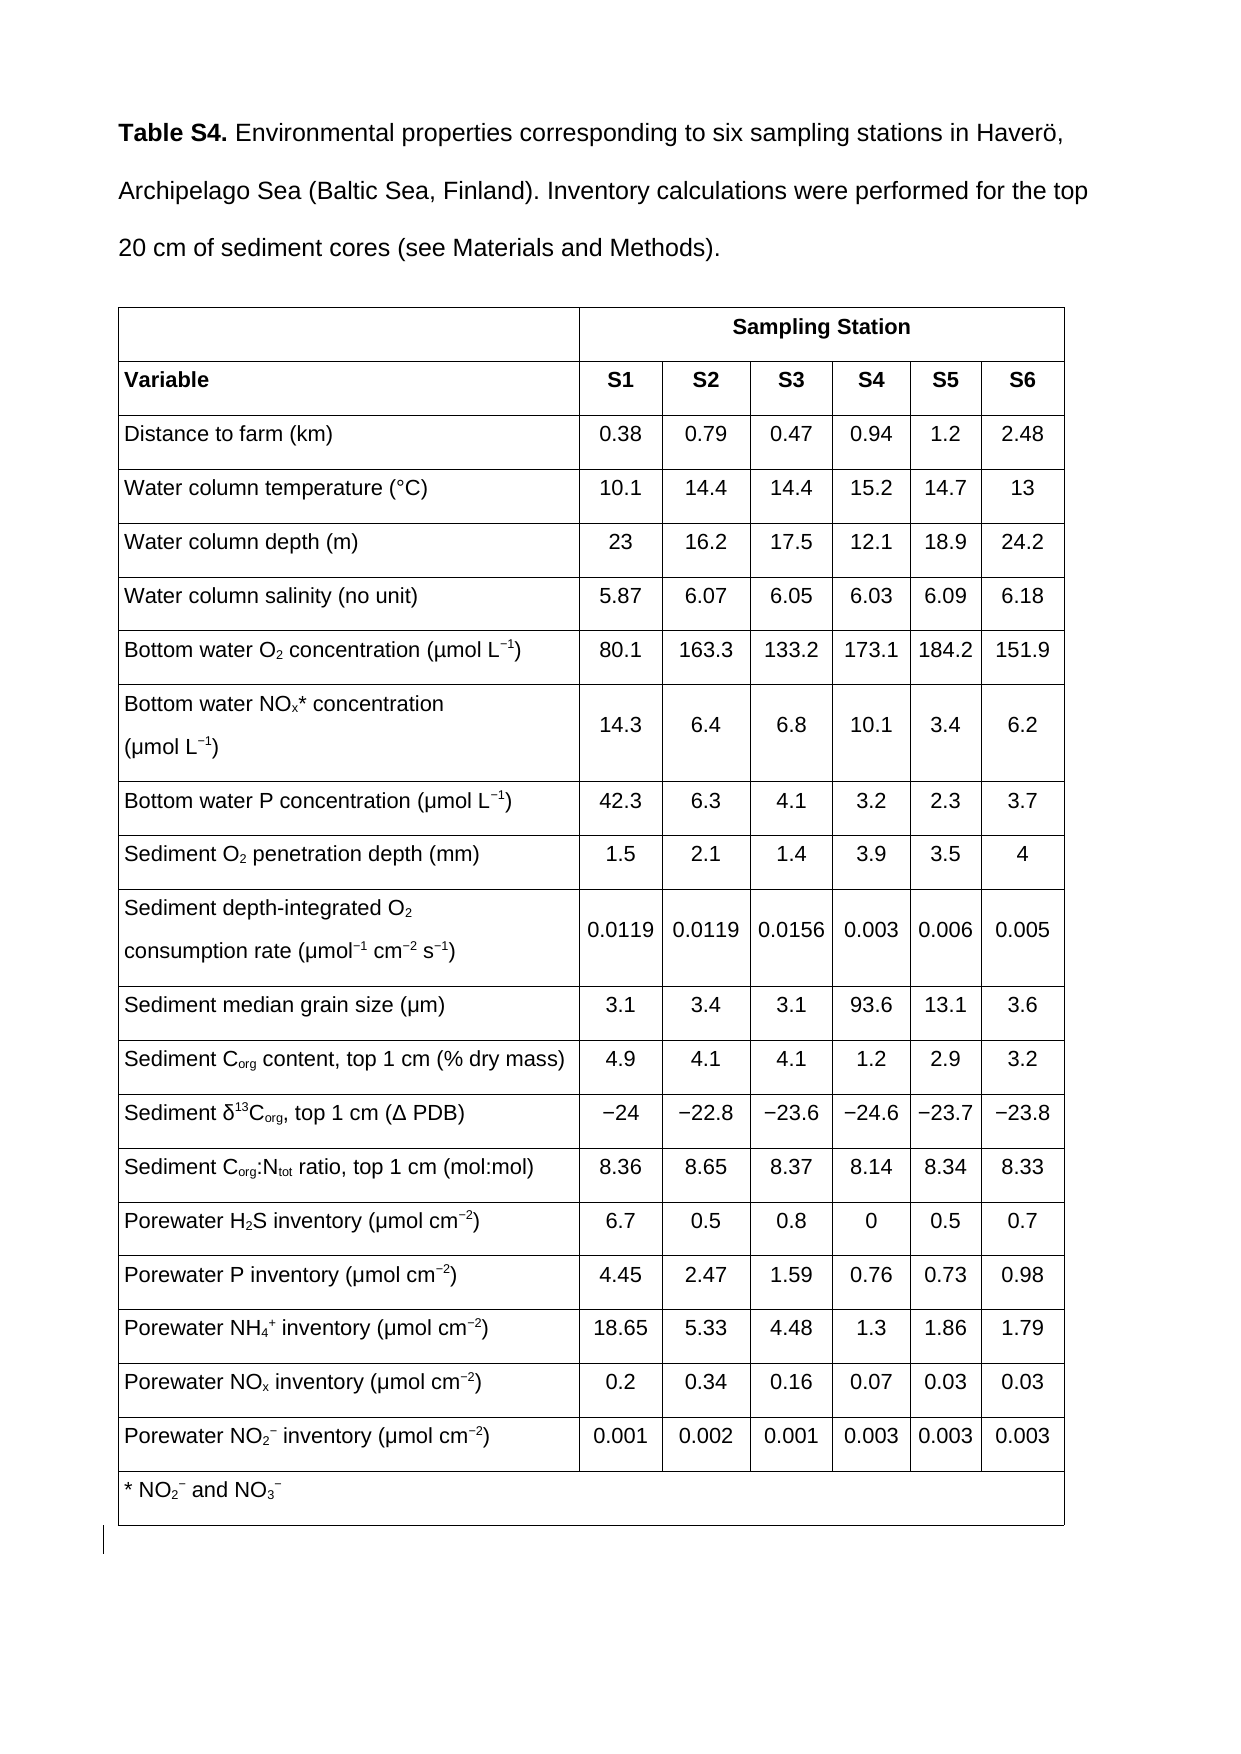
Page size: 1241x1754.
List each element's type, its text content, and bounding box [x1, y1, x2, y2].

table_cell 3.5 [911, 836, 981, 889]
table_cell 3.7 [982, 782, 1064, 835]
table_cell Porewater NH4+ inventory (μmol cm−2) [119, 1310, 579, 1363]
table_cell * NO2− and NO3− [119, 1472, 1064, 1524]
table_cell 8.14 [833, 1149, 910, 1201]
table_cell 0.03 [911, 1364, 981, 1417]
table_cell 16.2 [663, 524, 750, 577]
table_cell −24 [580, 1095, 662, 1147]
table_cell Porewater P inventory (μmol cm−2) [119, 1256, 579, 1309]
table_cell 3.9 [833, 836, 910, 889]
table_cell 0.76 [833, 1256, 910, 1309]
table_cell Bottom water NOx* concentration (μmol L−1) [119, 685, 579, 781]
table_cell 1.59 [751, 1256, 832, 1309]
table_cell 0.0156 [751, 890, 832, 986]
table_cell Bottom water P concentration (μmol L−1) [119, 782, 579, 835]
table_cell Water column depth (m) [119, 524, 579, 577]
table_cell 1.4 [751, 836, 832, 889]
table_cell 6.09 [911, 578, 981, 630]
table_cell 1.2 [833, 1041, 910, 1094]
table_cell 173.1 [833, 631, 910, 684]
table_cell 0.0119 [663, 890, 750, 986]
table_cell 2.9 [911, 1041, 981, 1094]
table_cell 18.65 [580, 1310, 662, 1363]
table_cell 4 [982, 836, 1064, 889]
table_cell 0.003 [833, 1418, 910, 1471]
table_cell Bottom water O2 concentration (µmol L−1) [119, 631, 579, 684]
table_cell 6.07 [663, 578, 750, 630]
table_cell 1.79 [982, 1310, 1064, 1363]
table_cell 1.5 [580, 836, 662, 889]
table_cell S3 [751, 362, 832, 415]
table_cell S2 [663, 362, 750, 415]
table_cell −23.7 [911, 1095, 981, 1147]
table_cell 4.48 [751, 1310, 832, 1363]
table_cell 6.05 [751, 578, 832, 630]
table_cell 23 [580, 524, 662, 577]
table_cell 4.1 [663, 1041, 750, 1094]
table_cell Sediment depth-integrated O2 consumption rate (μmol−1 cm−2 s−1) [119, 890, 579, 986]
table_cell 0.7 [982, 1203, 1064, 1255]
table_cell 0.002 [663, 1418, 750, 1471]
table_cell 13 [982, 470, 1064, 523]
table_cell 3.2 [982, 1041, 1064, 1094]
table_cell 6.03 [833, 578, 910, 630]
table_header [119, 308, 579, 361]
table_cell Distance to farm (km) [119, 416, 579, 469]
table_cell Porewater H2S inventory (μmol cm−2) [119, 1203, 579, 1255]
table_cell 42.3 [580, 782, 662, 835]
table_cell Variable [119, 362, 579, 415]
table_cell Sediment Corg:Ntot ratio, top 1 cm (mol:mol) [119, 1149, 579, 1201]
table_cell 0.98 [982, 1256, 1064, 1309]
table_cell 0.5 [911, 1203, 981, 1255]
table_cell 8.65 [663, 1149, 750, 1201]
table_cell 0.003 [833, 890, 910, 986]
table_cell 5.33 [663, 1310, 750, 1363]
table_cell 0.03 [982, 1364, 1064, 1417]
table_cell −22.8 [663, 1095, 750, 1147]
table_cell 8.34 [911, 1149, 981, 1201]
table_cell 4.1 [751, 782, 832, 835]
table_cell −24.6 [833, 1095, 910, 1147]
table_cell 3.4 [663, 987, 750, 1040]
table_cell 0.47 [751, 416, 832, 469]
table_cell 5.87 [580, 578, 662, 630]
table_cell Porewater NOx inventory (μmol cm−2) [119, 1364, 579, 1417]
table_cell 14.3 [580, 685, 662, 781]
table_cell 2.3 [911, 782, 981, 835]
table_cell 8.33 [982, 1149, 1064, 1201]
table_cell 12.1 [833, 524, 910, 577]
table_cell 0.38 [580, 416, 662, 469]
table_cell 3.2 [833, 782, 910, 835]
table_cell 1.3 [833, 1310, 910, 1363]
table_cell 0.5 [663, 1203, 750, 1255]
table_cell 4.45 [580, 1256, 662, 1309]
table_cell 0.94 [833, 416, 910, 469]
table_cell S6 [982, 362, 1064, 415]
table_cell Sediment median grain size (μm) [119, 987, 579, 1040]
table_cell S4 [833, 362, 910, 415]
table_cell 0.001 [751, 1418, 832, 1471]
table_cell 10.1 [580, 470, 662, 523]
table_cell 8.36 [580, 1149, 662, 1201]
table_cell 163.3 [663, 631, 750, 684]
table_cell 3.1 [751, 987, 832, 1040]
table_cell Sediment O2 penetration depth (mm) [119, 836, 579, 889]
table_cell 3.4 [911, 685, 981, 781]
table_cell 0.001 [580, 1418, 662, 1471]
table_cell 6.8 [751, 685, 832, 781]
table_cell 184.2 [911, 631, 981, 684]
table_cell 0.003 [911, 1418, 981, 1471]
table_cell Water column salinity (no unit) [119, 578, 579, 630]
table_cell 15.2 [833, 470, 910, 523]
table_cell Porewater NO2− inventory (μmol cm−2) [119, 1418, 579, 1471]
table_cell 93.6 [833, 987, 910, 1040]
table_cell 6.3 [663, 782, 750, 835]
table_cell Sediment δ13Corg, top 1 cm (Δ PDB) [119, 1095, 579, 1147]
table_cell 2.47 [663, 1256, 750, 1309]
table_cell S5 [911, 362, 981, 415]
table_cell 0.79 [663, 416, 750, 469]
text Table S4. Environmental properties corresponding to six sampling stations in Haverö, Archipelago Sea (Baltic Sea, Finland). Inventory calculations were performed for the top 20 cm of sediment cores (see Materials and Methods). [118, 118, 1122, 262]
table_cell 80.1 [580, 631, 662, 684]
table_cell 13.1 [911, 987, 981, 1040]
table_cell S1 [580, 362, 662, 415]
table_cell 6.18 [982, 578, 1064, 630]
table_cell 1.2 [911, 416, 981, 469]
table_cell 14.4 [751, 470, 832, 523]
table_cell 151.9 [982, 631, 1064, 684]
table_cell 4.9 [580, 1041, 662, 1094]
table_cell 133.2 [751, 631, 832, 684]
table_cell Sediment Corg content, top 1 cm (% dry mass) [119, 1041, 579, 1094]
table_cell −23.8 [982, 1095, 1064, 1147]
table_cell 10.1 [833, 685, 910, 781]
table_cell 1.86 [911, 1310, 981, 1363]
table_cell 6.4 [663, 685, 750, 781]
table_cell 0.0119 [580, 890, 662, 986]
table_cell 0.2 [580, 1364, 662, 1417]
table_cell 2.48 [982, 416, 1064, 469]
table_cell 4.1 [751, 1041, 832, 1094]
table_cell 0.34 [663, 1364, 750, 1417]
table_cell 3.1 [580, 987, 662, 1040]
table_cell 14.7 [911, 470, 981, 523]
table_cell 14.4 [663, 470, 750, 523]
table_cell 24.2 [982, 524, 1064, 577]
table_cell 0.73 [911, 1256, 981, 1309]
table_cell 17.5 [751, 524, 832, 577]
table_cell 0.8 [751, 1203, 832, 1255]
table_cell 0.16 [751, 1364, 832, 1417]
table_cell Water column temperature (°C) [119, 470, 579, 523]
table_cell 6.2 [982, 685, 1064, 781]
table_cell 0.003 [982, 1418, 1064, 1471]
table_cell 0.006 [911, 890, 981, 986]
table_cell 3.6 [982, 987, 1064, 1040]
table_header Sampling Station [580, 308, 1064, 361]
table_cell −23.6 [751, 1095, 832, 1147]
table_cell 6.7 [580, 1203, 662, 1255]
table_cell 18.9 [911, 524, 981, 577]
table_cell 0.005 [982, 890, 1064, 986]
table_cell 8.37 [751, 1149, 832, 1201]
table_cell 0 [833, 1203, 910, 1255]
table_cell 2.1 [663, 836, 750, 889]
table_cell 0.07 [833, 1364, 910, 1417]
